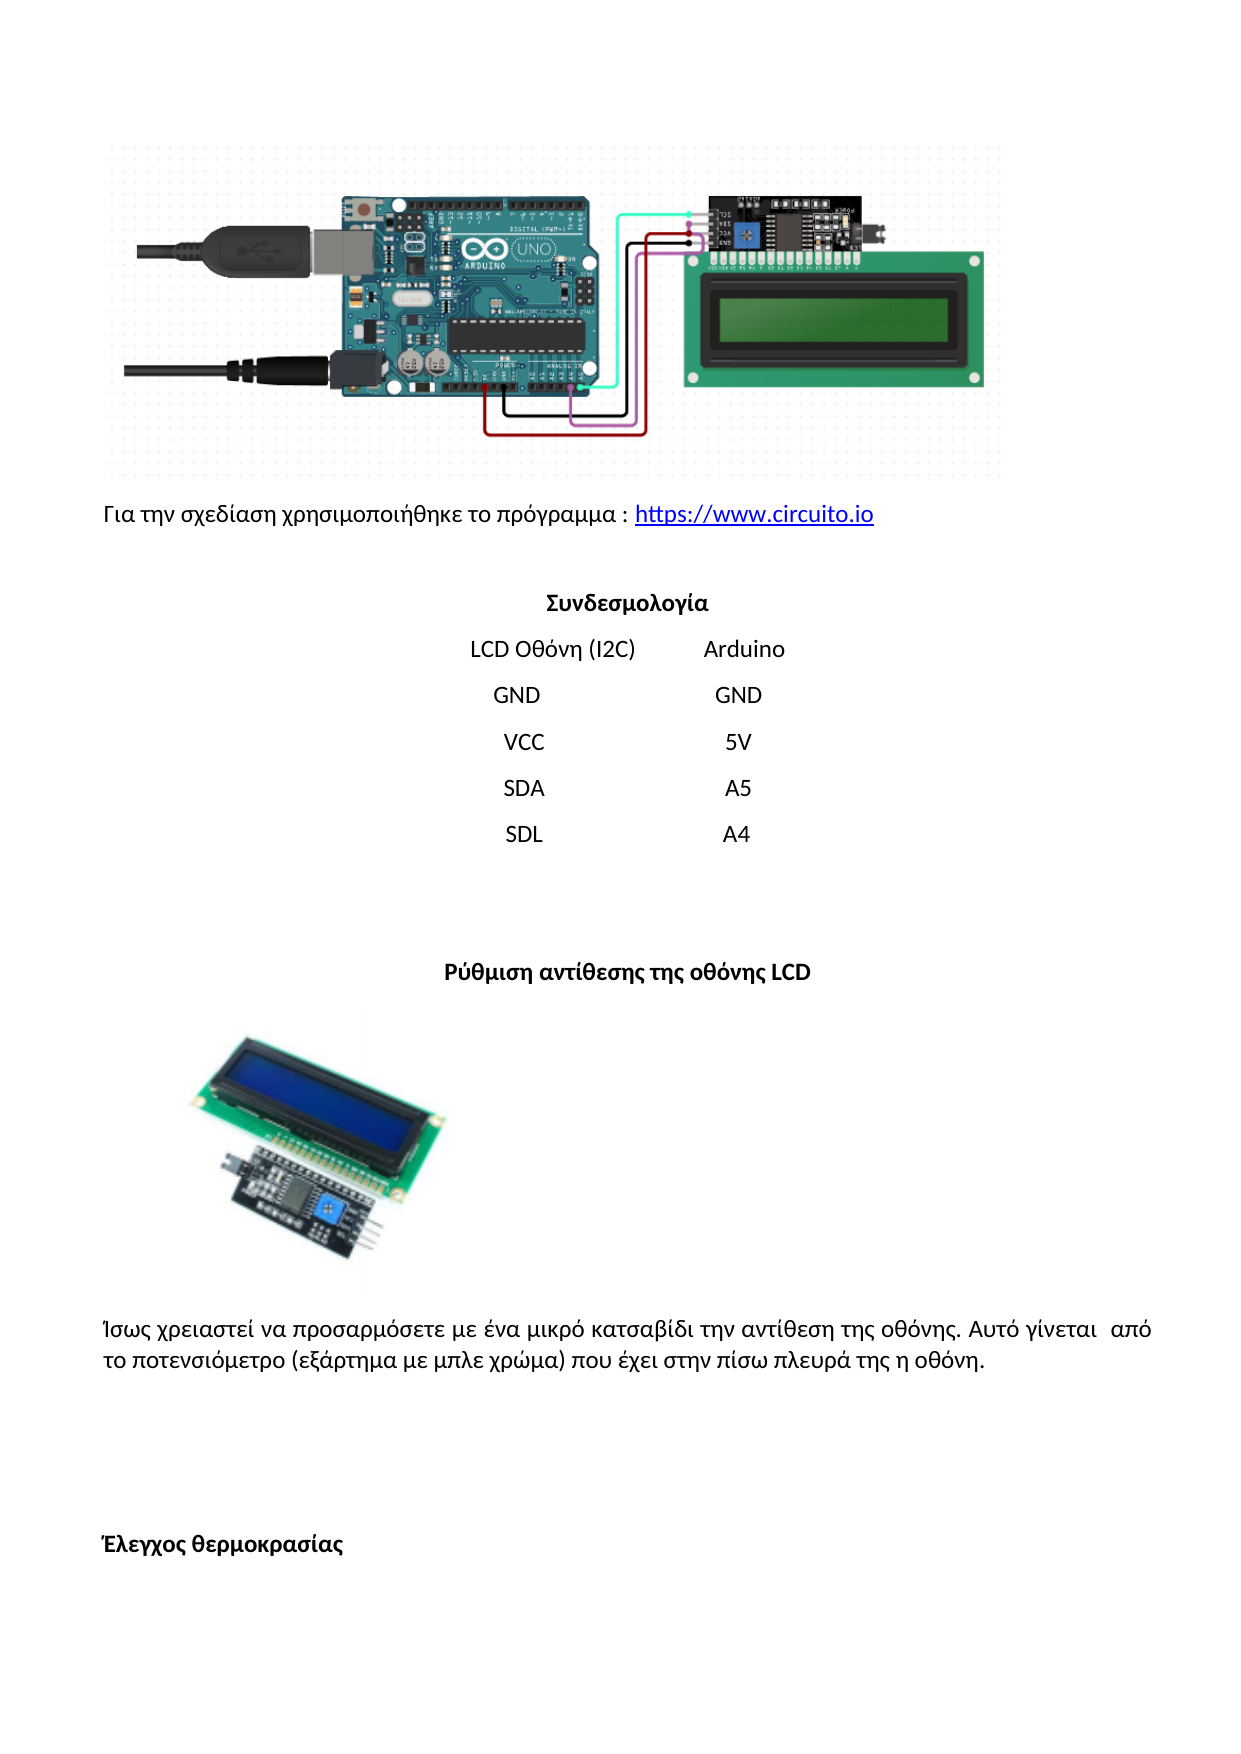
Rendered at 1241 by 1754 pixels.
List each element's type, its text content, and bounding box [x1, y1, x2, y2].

text Για την σχεδίαση χρησιμοποιήθηκε το πρόγραμμα : https://www.circuito.io [103, 498, 1152, 528]
text SDL A4 [103, 818, 1152, 848]
text VCC 5V [103, 726, 1152, 756]
text Ίσως χρειαστεί να προσαρμόσετε με ένα μικρό κατσαβίδι την αντίθεση της οθόνης. Αυτό γίνεται από το ποτενσιόμετρο (εξάρτημα με μπλε χρώμα) που έχει στην πίσω πλευρά της η οθόνη. [103, 1313, 1152, 1374]
text Συνδεσμολογία [103, 587, 1152, 618]
text LCD Οθόνη (I2C) Arduino [103, 633, 1152, 664]
picture [103, 1002, 549, 1298]
picture [103, 144, 1004, 483]
text SDA A5 [103, 772, 1152, 802]
text GND GND [103, 679, 1152, 710]
text Ρύθμιση αντίθεσης της οθόνης LCD [103, 956, 1152, 987]
text Έλεγχος θερμοκρασίας [103, 1528, 1152, 1559]
